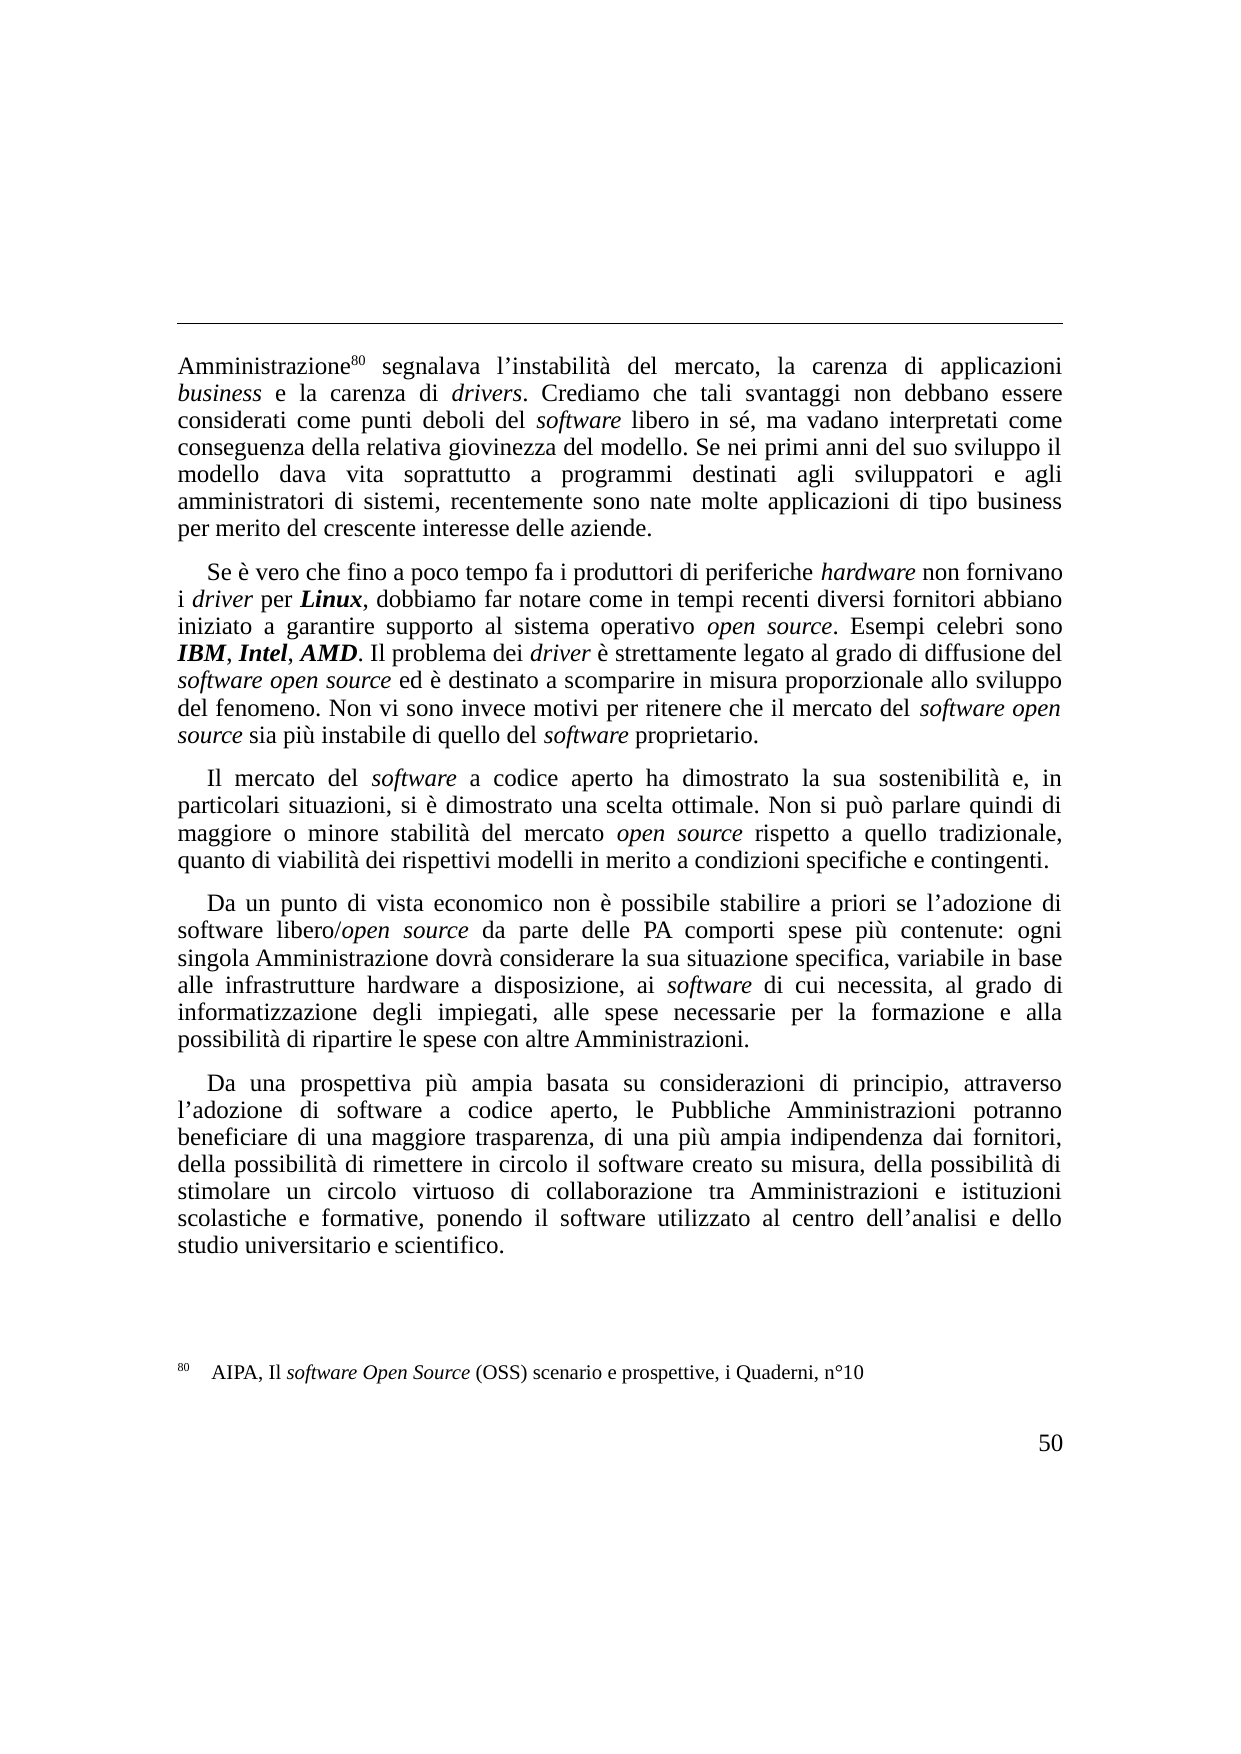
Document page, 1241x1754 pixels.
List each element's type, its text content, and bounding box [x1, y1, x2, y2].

text Amministrazione segnalava l’instabilità del mercato, la carenza di applicazioni business e la carenza di drivers. Crediamo che tali svantaggi non debbano essere considerati come punti deboli del software libero in sé, ma vadano interpretati come conseguenza della relativa giovinezza del modello. Se nei primi anni del suo sviluppo il modello dava vita soprattutto a programmi destinati agli sviluppatori e agli amministratori di sistemi, recentemente sono nate molte applicazioni di tipo business per merito del crescente interesse delle aziende. [177, 353, 1063, 542]
text Se è vero che fino a poco tempo fa i produttori di periferiche hardware non fornivano i driver per Linux, dobbiamo far notare come in tempi recenti diversi fornitori abbiano iniziato a garantire supporto al sistema operativo open source. Esempi celebri sono IBM, Intel, AMD. Il problema dei driver è strettamente legato al grado di diffusione del software open source ed è destinato a scomparire in misura proporzionale allo sviluppo del fenomeno. Non vi sono invece motivi per ritenere che il mercato del software open source sia più instabile di quello del software proprietario. [177, 559, 1063, 748]
text AIPA, Il software Open Source (OSS) scenario e prospettive, i Quaderni, n°10 [177, 1361, 1063, 1384]
text Il mercato del software a codice aperto ha dimostrato la sua sostenibilità e, in particolari situazioni, si è dimostrato una scelta ottimale. Non si può parlare quindi di maggiore o minore stabilità del mercato open source rispetto a quello tradizionale, quanto di viabilità dei rispettivi modelli in merito a condizioni specifiche e contingenti. [177, 765, 1063, 873]
text Da una prospettiva più ampia basata su considerazioni di principio, attraverso l’adozione di software a codice aperto, le Pubbliche Amministrazioni potranno beneficiare di una maggiore trasparenza, di una più ampia indipendenza dai fornitori, della possibilità di rimettere in circolo il software creato su misura, della possibilità di stimolare un circolo virtuoso di collaborazione tra Amministrazioni e istituzioni scolastiche e formative, ponendo il software utilizzato al centro dell’analisi e dello studio universitario e scientifico. [177, 1069, 1063, 1259]
text Da un punto di vista economico non è possibile stabilire a priori se l’adozione di software libero/open source da parte delle PA comporti spese più contenute: ogni singola Amministrazione dovrà considerare la sua situazione specifica, variabile in base alle infrastrutture hardware a disposizione, ai software di cui necessita, al grado di informatizzazione degli impiegati, alle spese necessarie per la formazione e alla possibilità di ripartire le spese con altre Amministrazioni. [177, 890, 1063, 1053]
